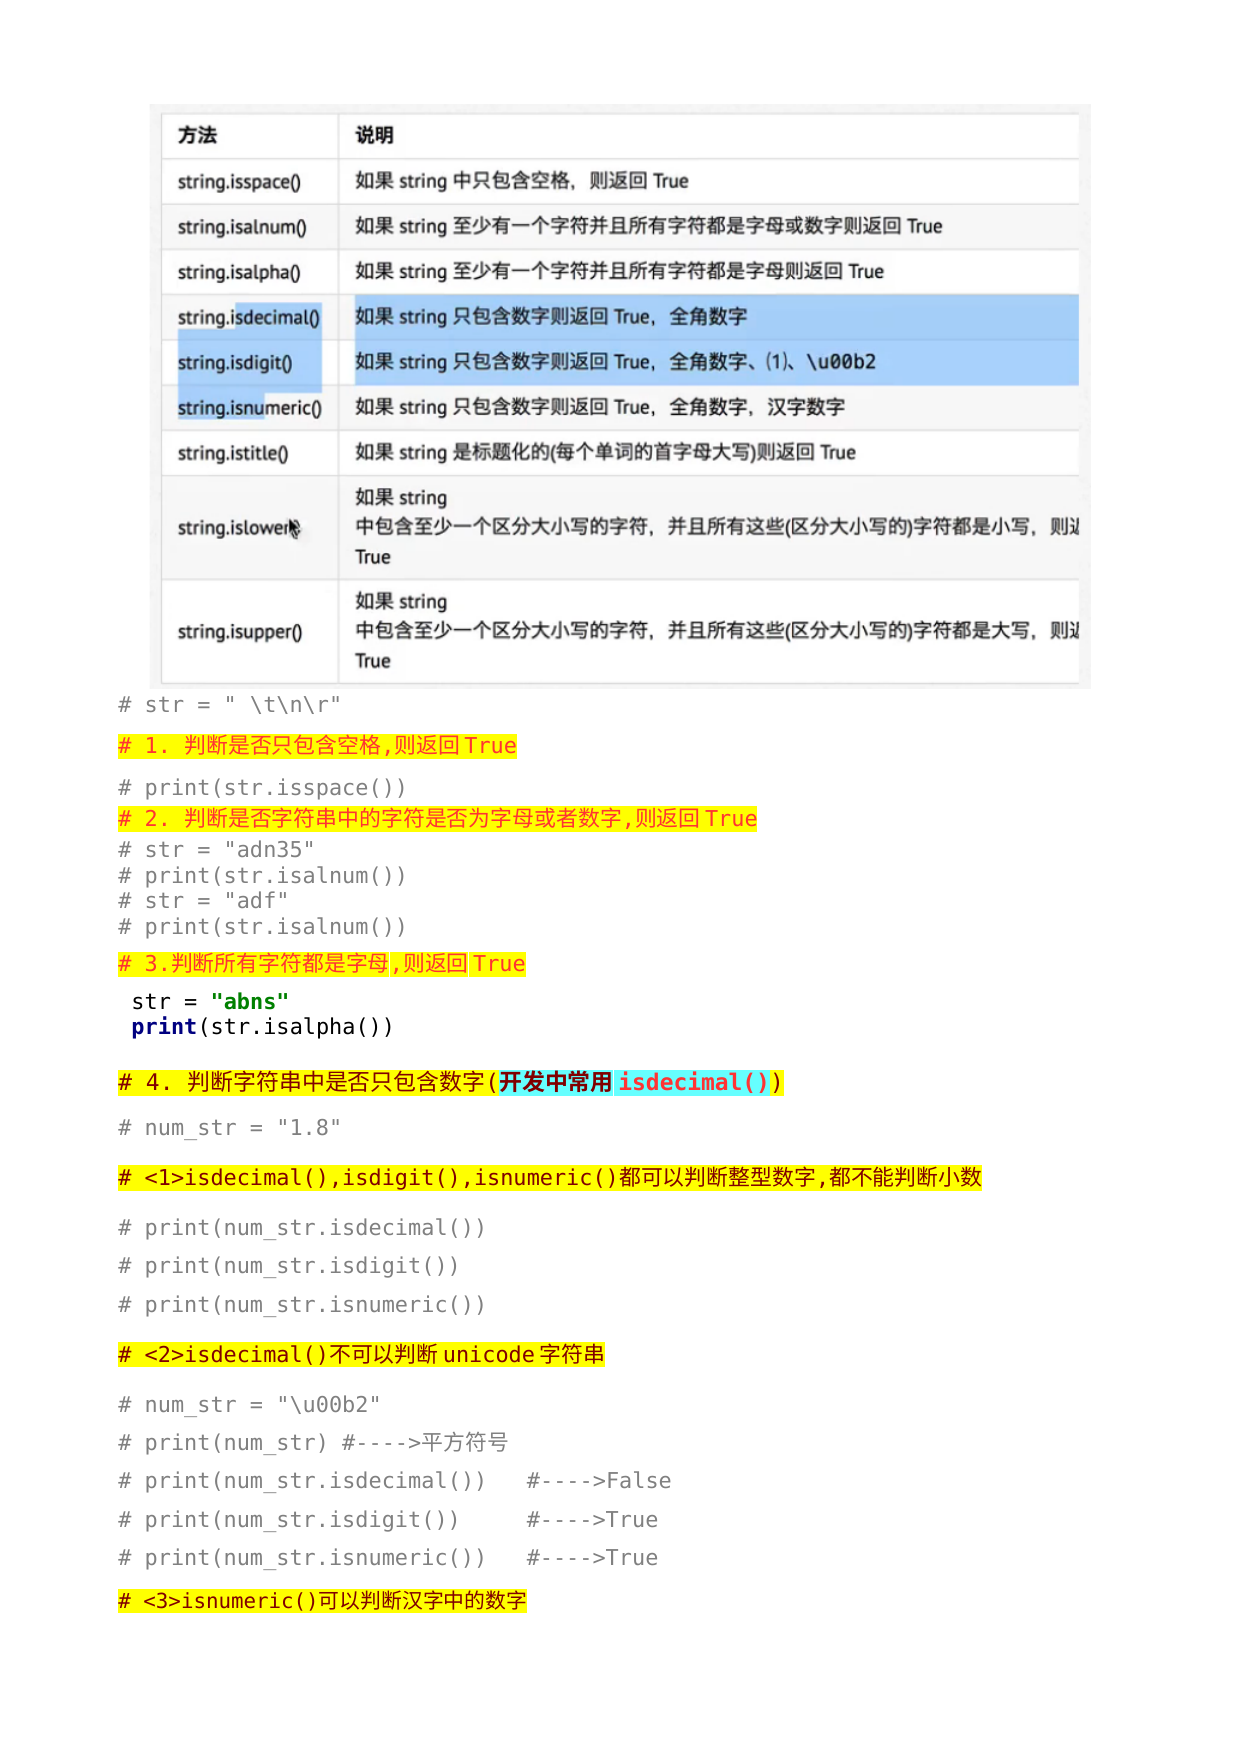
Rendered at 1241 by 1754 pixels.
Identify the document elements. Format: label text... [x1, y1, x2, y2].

text # 3.判断所有字符都是字母,则返回True [118, 952, 1122, 977]
text # 4. 判断字符串中是否只包含数字(开发中常用isdecimal()) [118, 1069, 1122, 1096]
text # print(str.isspace()) [118, 775, 1122, 800]
text # num_str = "\u00b2" [118, 1392, 1122, 1418]
text # print(num_str.isdigit()) #---->True [118, 1507, 1122, 1532]
text # str = "adn35" [118, 838, 1122, 863]
text # print(str.isalnum()) [118, 863, 1122, 889]
text # print(num_str) #---->平方符号 [118, 1430, 1122, 1456]
text # num_str = "1.8" [118, 1115, 1122, 1141]
text # <1>isdecimal(),isdigit(),isnumeric()都可以判断整型数字,都不能判断小数 [118, 1165, 1122, 1191]
text # <2>isdecimal()不可以判断unicode字符串 [118, 1342, 1122, 1367]
text # print(num_str.isdecimal()) #---->False [118, 1468, 1122, 1494]
text str = "abns" [118, 989, 1122, 1014]
text # print(num_str.isnumeric()) #---->True [118, 1545, 1122, 1571]
text # print(num_str.isdigit()) [118, 1254, 1122, 1279]
text # <3>isnumeric()可以判断汉字中的数字 [118, 1589, 1122, 1613]
text print(str.isalpha()) [118, 1014, 1122, 1040]
text # 1. 判断是否只包含空格,则返回True [118, 733, 1122, 759]
picture [149, 104, 1091, 689]
text # print(num_str.isnumeric()) [118, 1292, 1122, 1317]
text # print(str.isalnum()) [118, 914, 1122, 940]
text # print(num_str.isdecimal()) [118, 1215, 1122, 1241]
text # str = "adf" [118, 889, 1122, 914]
text # str = " \t\n\r" [118, 118, 1122, 718]
text # 2. 判断是否字符串中的字符是否为字母或者数字,则返回True [118, 806, 1122, 832]
